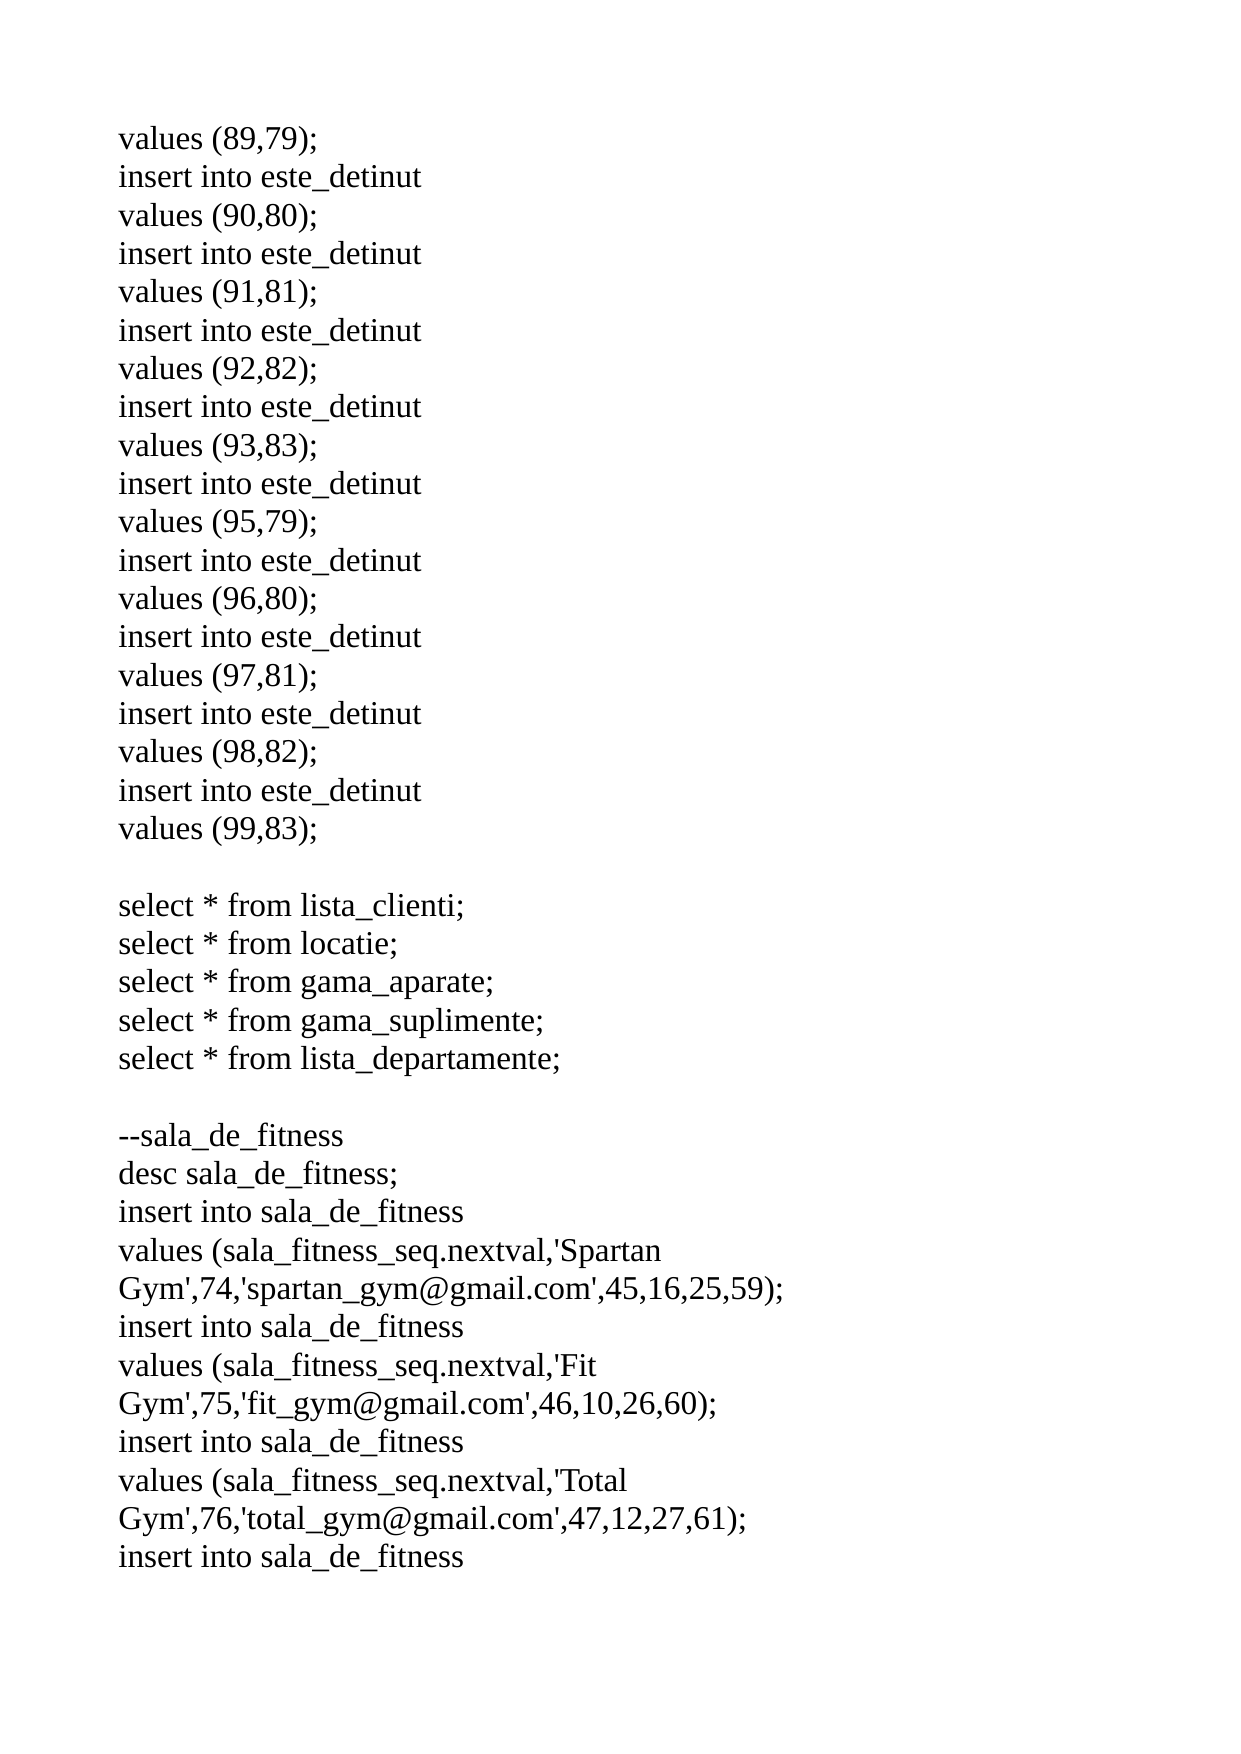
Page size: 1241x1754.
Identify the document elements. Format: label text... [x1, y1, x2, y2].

text values (93,83); [118, 425, 1122, 463]
text insert into este_detinut [118, 616, 1122, 655]
text values (89,79); [118, 118, 1122, 156]
text values (91,81); [118, 271, 1122, 310]
text values (92,82); [118, 348, 1122, 386]
text values (98,82); [118, 731, 1122, 770]
text insert into este_detinut [118, 310, 1122, 348]
text insert into este_detinut [118, 156, 1122, 195]
text insert into este_detinut [118, 233, 1122, 271]
text values (sala_fitness_seq.nextval,'Fit Gym',75,'fit_gym@gmail.com',46,10,26,60); [118, 1345, 1122, 1421]
text insert into este_detinut [118, 693, 1122, 731]
text insert into este_detinut [118, 463, 1122, 501]
text --sala_de_fitness [118, 1115, 1122, 1153]
text desc sala_de_fitness; [118, 1153, 1122, 1191]
text insert into este_detinut [118, 540, 1122, 578]
text insert into este_detinut [118, 386, 1122, 425]
text insert into este_detinut [118, 770, 1122, 808]
text values (99,83); [118, 808, 1122, 846]
text values (95,79); [118, 501, 1122, 540]
text values (sala_fitness_seq.nextval,'Spartan Gym',74,'spartan_gym@gmail.com',45,16,25,59); [118, 1230, 1122, 1306]
text values (97,81); [118, 655, 1122, 693]
text insert into sala_de_fitness [118, 1191, 1122, 1230]
text insert into sala_de_fitness [118, 1306, 1122, 1345]
text select * from lista_clienti; [118, 885, 1122, 923]
text values (90,80); [118, 195, 1122, 233]
text select * from gama_aparate; [118, 961, 1122, 1000]
text values (sala_fitness_seq.nextval,'Total Gym',76,'total_gym@gmail.com',47,12,27,61); [118, 1460, 1122, 1536]
text select * from locatie; [118, 923, 1122, 961]
text insert into sala_de_fitness [118, 1536, 1122, 1575]
text values (96,80); [118, 578, 1122, 616]
text select * from lista_departamente; [118, 1038, 1122, 1076]
text select * from gama_suplimente; [118, 1000, 1122, 1038]
text insert into sala_de_fitness [118, 1421, 1122, 1460]
